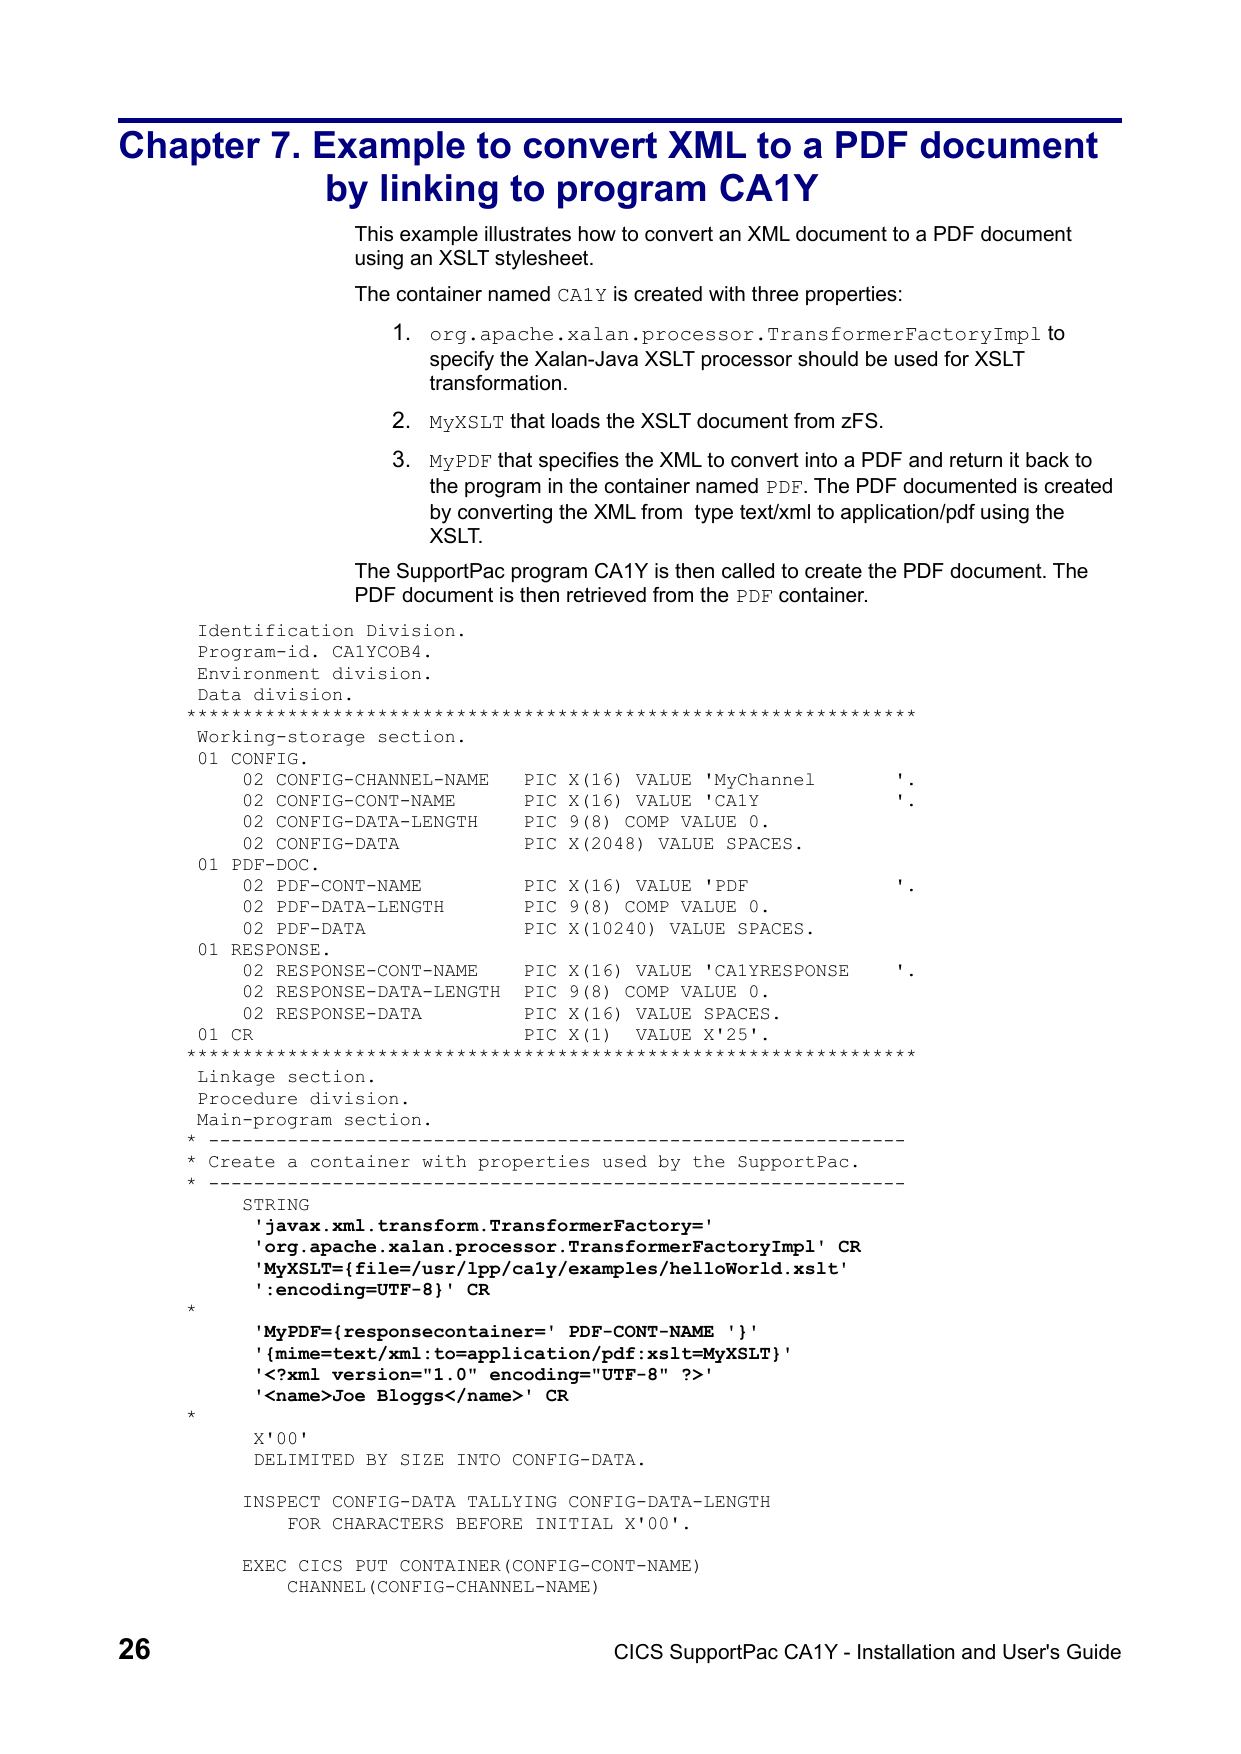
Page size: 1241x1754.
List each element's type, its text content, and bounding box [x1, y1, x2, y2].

text 'org.apache.xalan.processor.TransformerFactoryImpl' CR [118, 1237, 1122, 1258]
text 02 CONFIG-CHANNEL-NAME PIC X(16) VALUE 'MyChannel '. [118, 770, 1122, 791]
text FOR CHARACTERS BEFORE INITIAL X'00'. [118, 1513, 1122, 1535]
list MyPDF that specifies the XML to convert into a PDF and return it back to the program in the container named PDF. The PDF documented is created by converting the XML from type text/xml to application/pdf using the XSLT. [392, 446, 1122, 548]
text The SupportPac program CA1Y is then called to create the PDF document. The PDF document is then retrieved from the PDF container. [354, 559, 1122, 609]
text The container named CA1Y is created with three properties: [354, 282, 1122, 307]
text 'MyXSLT={file=/usr/lpp/ca1y/examples/helloWorld.xslt' [118, 1258, 1122, 1280]
text EXEC CICS PUT CONTAINER(CONFIG-CONT-NAME) [118, 1556, 1122, 1577]
text 01 CR PIC X(1) VALUE X'25'. [118, 1025, 1122, 1046]
subtitle Example to convert XML to a PDF document by linking to program CA1Y [118, 123, 1122, 209]
text * [118, 1301, 1122, 1322]
text This example illustrates how to convert an XML document to a PDF document using an XSLT stylesheet. [354, 222, 1122, 270]
list MyXSLT that loads the XSLT document from zFS. [392, 407, 1122, 434]
list org.apache.xalan.processor.TransformerFactoryImpl to specify the Xalan-Java XSLT processor should be used for XSLT transformation. [392, 319, 1122, 395]
text ***************************************************************** [118, 1046, 1122, 1067]
text '{mime=text/xml:to=application/pdf:xslt=MyXSLT}' [118, 1343, 1122, 1365]
text DELIMITED BY SIZE INTO CONFIG-DATA. [118, 1450, 1122, 1471]
text Data division. [118, 685, 1122, 706]
text 02 PDF-DATA PIC X(10240) VALUE SPACES. [118, 918, 1122, 940]
text X'00' [118, 1428, 1122, 1450]
text '<name>Joe Bloggs</name>' CR [118, 1386, 1122, 1407]
text * -------------------------------------------------------------- [118, 1131, 1122, 1152]
text STRING [118, 1195, 1122, 1216]
text Procedure division. [118, 1088, 1122, 1110]
text * -------------------------------------------------------------- [118, 1173, 1122, 1195]
text 01 RESPONSE. [118, 940, 1122, 961]
text 02 PDF-CONT-NAME PIC X(16) VALUE 'PDF '. [118, 876, 1122, 897]
text 02 CONFIG-DATA-LENGTH PIC 9(8) COMP VALUE 0. [118, 812, 1122, 833]
text 01 PDF-DOC. [118, 855, 1122, 876]
text 'MyPDF={responsecontainer=' PDF-CONT-NAME '}' [118, 1322, 1122, 1343]
text 02 RESPONSE-DATA-LENGTH PIC 9(8) COMP VALUE 0. [118, 982, 1122, 1003]
text 02 PDF-DATA-LENGTH PIC 9(8) COMP VALUE 0. [118, 897, 1122, 918]
text 02 CONFIG-DATA PIC X(2048) VALUE SPACES. [118, 833, 1122, 855]
text Environment division. [118, 663, 1122, 685]
text Main-program section. [118, 1110, 1122, 1131]
text 01 CONFIG. [118, 748, 1122, 770]
text CHANNEL(CONFIG-CHANNEL-NAME) [118, 1577, 1122, 1598]
text 'javax.xml.transform.TransformerFactory=' [118, 1216, 1122, 1237]
text Linkage section. [118, 1067, 1122, 1088]
text '<?xml version="1.0" encoding="UTF-8" ?>' [118, 1365, 1122, 1386]
text 02 CONFIG-CONT-NAME PIC X(16) VALUE 'CA1Y '. [118, 791, 1122, 812]
text Program-id. CA1YCOB4. [118, 642, 1122, 663]
text ':encoding=UTF-8}' CR [118, 1280, 1122, 1301]
text * [118, 1407, 1122, 1428]
text ***************************************************************** [118, 706, 1122, 727]
text INSPECT CONFIG-DATA TALLYING CONFIG-DATA-LENGTH [118, 1492, 1122, 1513]
text 02 RESPONSE-DATA PIC X(16) VALUE SPACES. [118, 1003, 1122, 1025]
text Working-storage section. [118, 727, 1122, 748]
text 02 RESPONSE-CONT-NAME PIC X(16) VALUE 'CA1YRESPONSE '. [118, 961, 1122, 982]
text * Create a container with properties used by the SupportPac. [118, 1152, 1122, 1173]
text Identification Division. [118, 621, 1122, 642]
